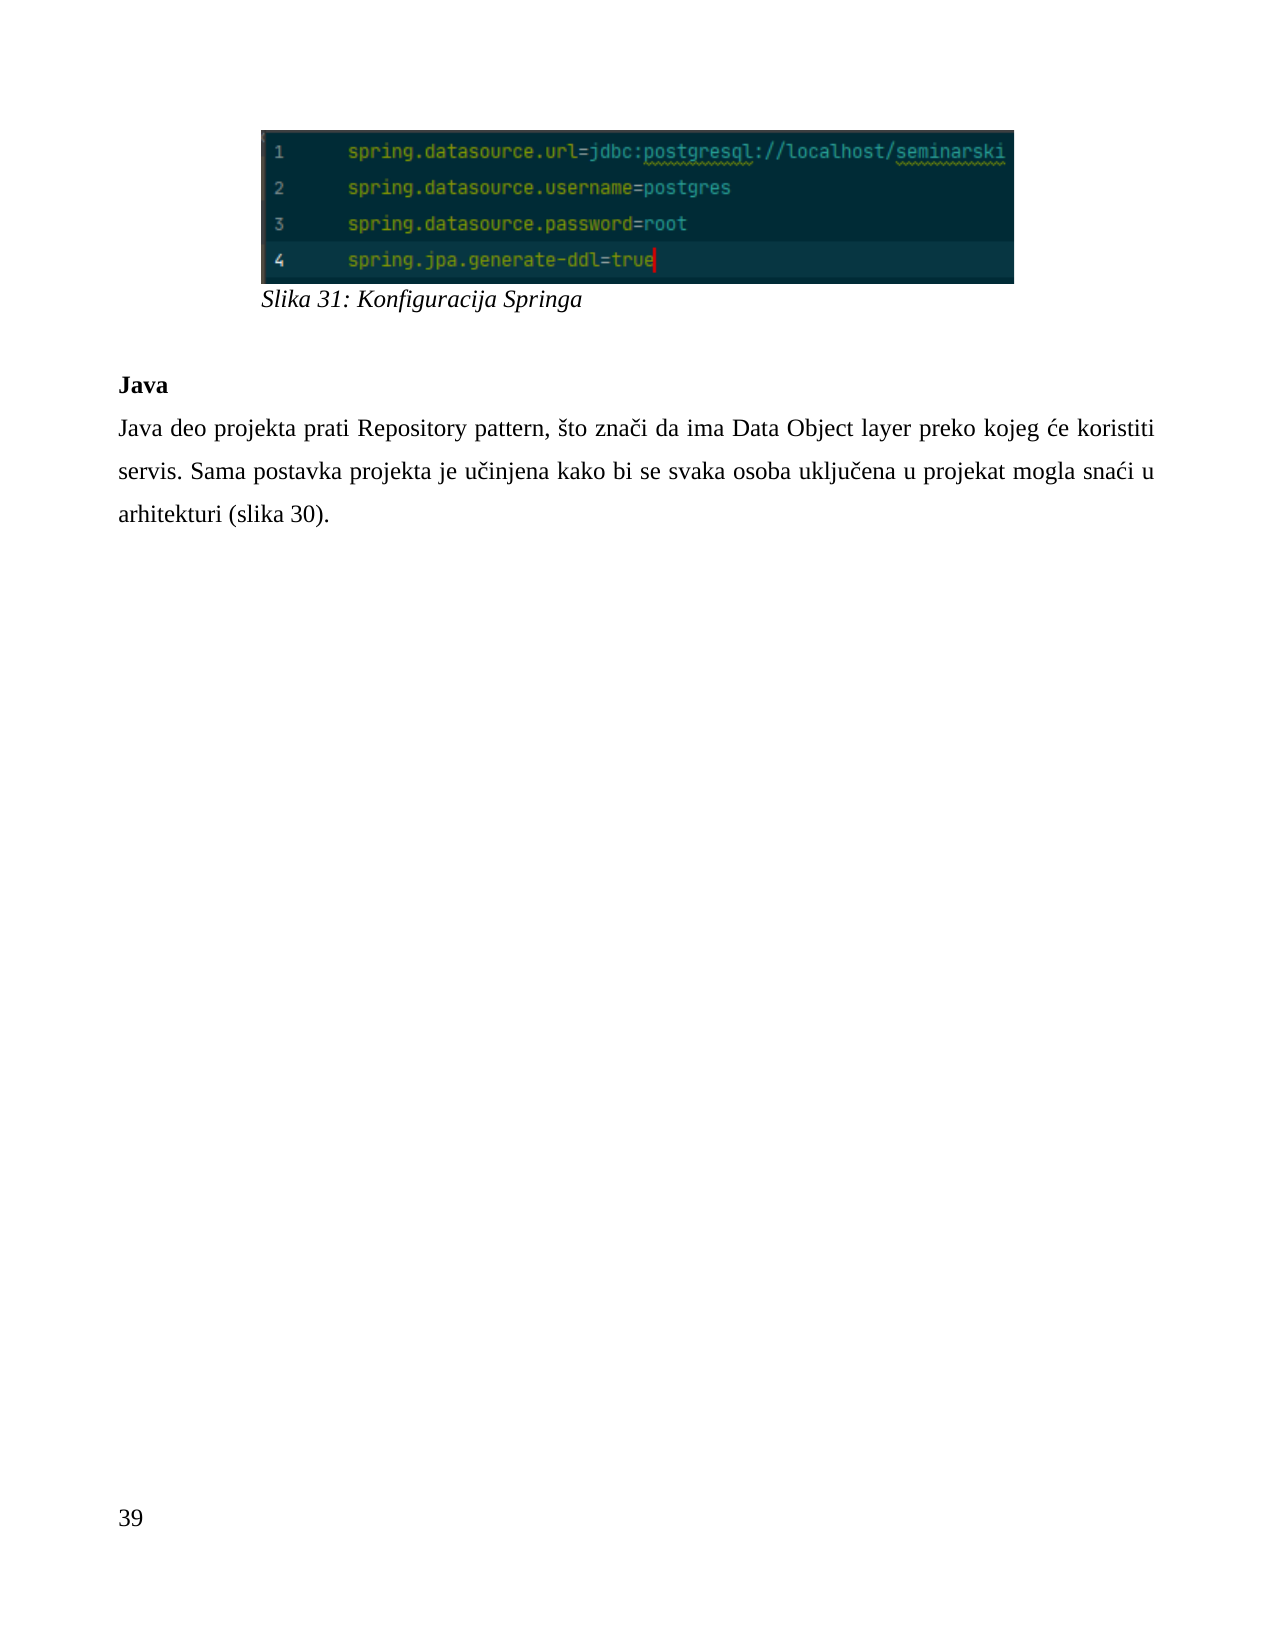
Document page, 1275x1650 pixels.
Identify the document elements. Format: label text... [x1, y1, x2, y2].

picture [712, 183, 720, 194]
picture [945, 147, 950, 158]
picture [964, 147, 972, 158]
picture [832, 144, 840, 158]
picture [657, 147, 663, 158]
picture [424, 216, 534, 230]
picture [558, 147, 566, 158]
picture [866, 147, 873, 158]
picture [348, 183, 380, 197]
picture [879, 144, 884, 158]
picture [701, 147, 707, 157]
picture [424, 144, 533, 158]
picture [788, 144, 796, 158]
picture [545, 216, 632, 233]
picture [601, 144, 626, 158]
picture [348, 147, 380, 161]
picture [940, 148, 944, 158]
picture [898, 147, 917, 158]
picture [276, 146, 283, 158]
picture [276, 218, 283, 230]
picture [856, 147, 862, 158]
picture [920, 147, 928, 157]
text Java [118, 370, 1157, 399]
text Slika 31: Konfiguracija Springa [261, 284, 1014, 312]
picture [348, 220, 413, 233]
picture [896, 161, 1005, 166]
picture [668, 147, 676, 156]
picture [261, 130, 1015, 284]
picture [701, 183, 707, 194]
picture [567, 144, 577, 158]
picture [635, 183, 654, 197]
picture [821, 147, 830, 158]
picture [712, 147, 720, 158]
picture [424, 180, 533, 194]
picture [545, 147, 555, 158]
picture [545, 183, 632, 194]
picture [997, 143, 1005, 158]
picture [801, 147, 818, 158]
picture [657, 183, 663, 194]
picture [592, 143, 598, 158]
picture [382, 179, 413, 197]
picture [931, 143, 939, 158]
picture [657, 220, 665, 230]
picture [975, 147, 983, 158]
picture [842, 144, 856, 158]
picture [744, 144, 753, 158]
picture [986, 144, 992, 158]
picture [276, 182, 283, 194]
picture [953, 147, 961, 158]
text Java deo projekta prati Repository pattern, što znači da ima Data Object layer preko kojeg će koristiti servis. Sama postavka projekta je učinjena kako bi se svaka osoba uključena u projekat mogla snaći u arhitekturi (slika 30). [118, 413, 1157, 528]
picture [382, 143, 413, 161]
picture [668, 220, 676, 230]
picture [644, 147, 753, 166]
picture [690, 183, 698, 195]
